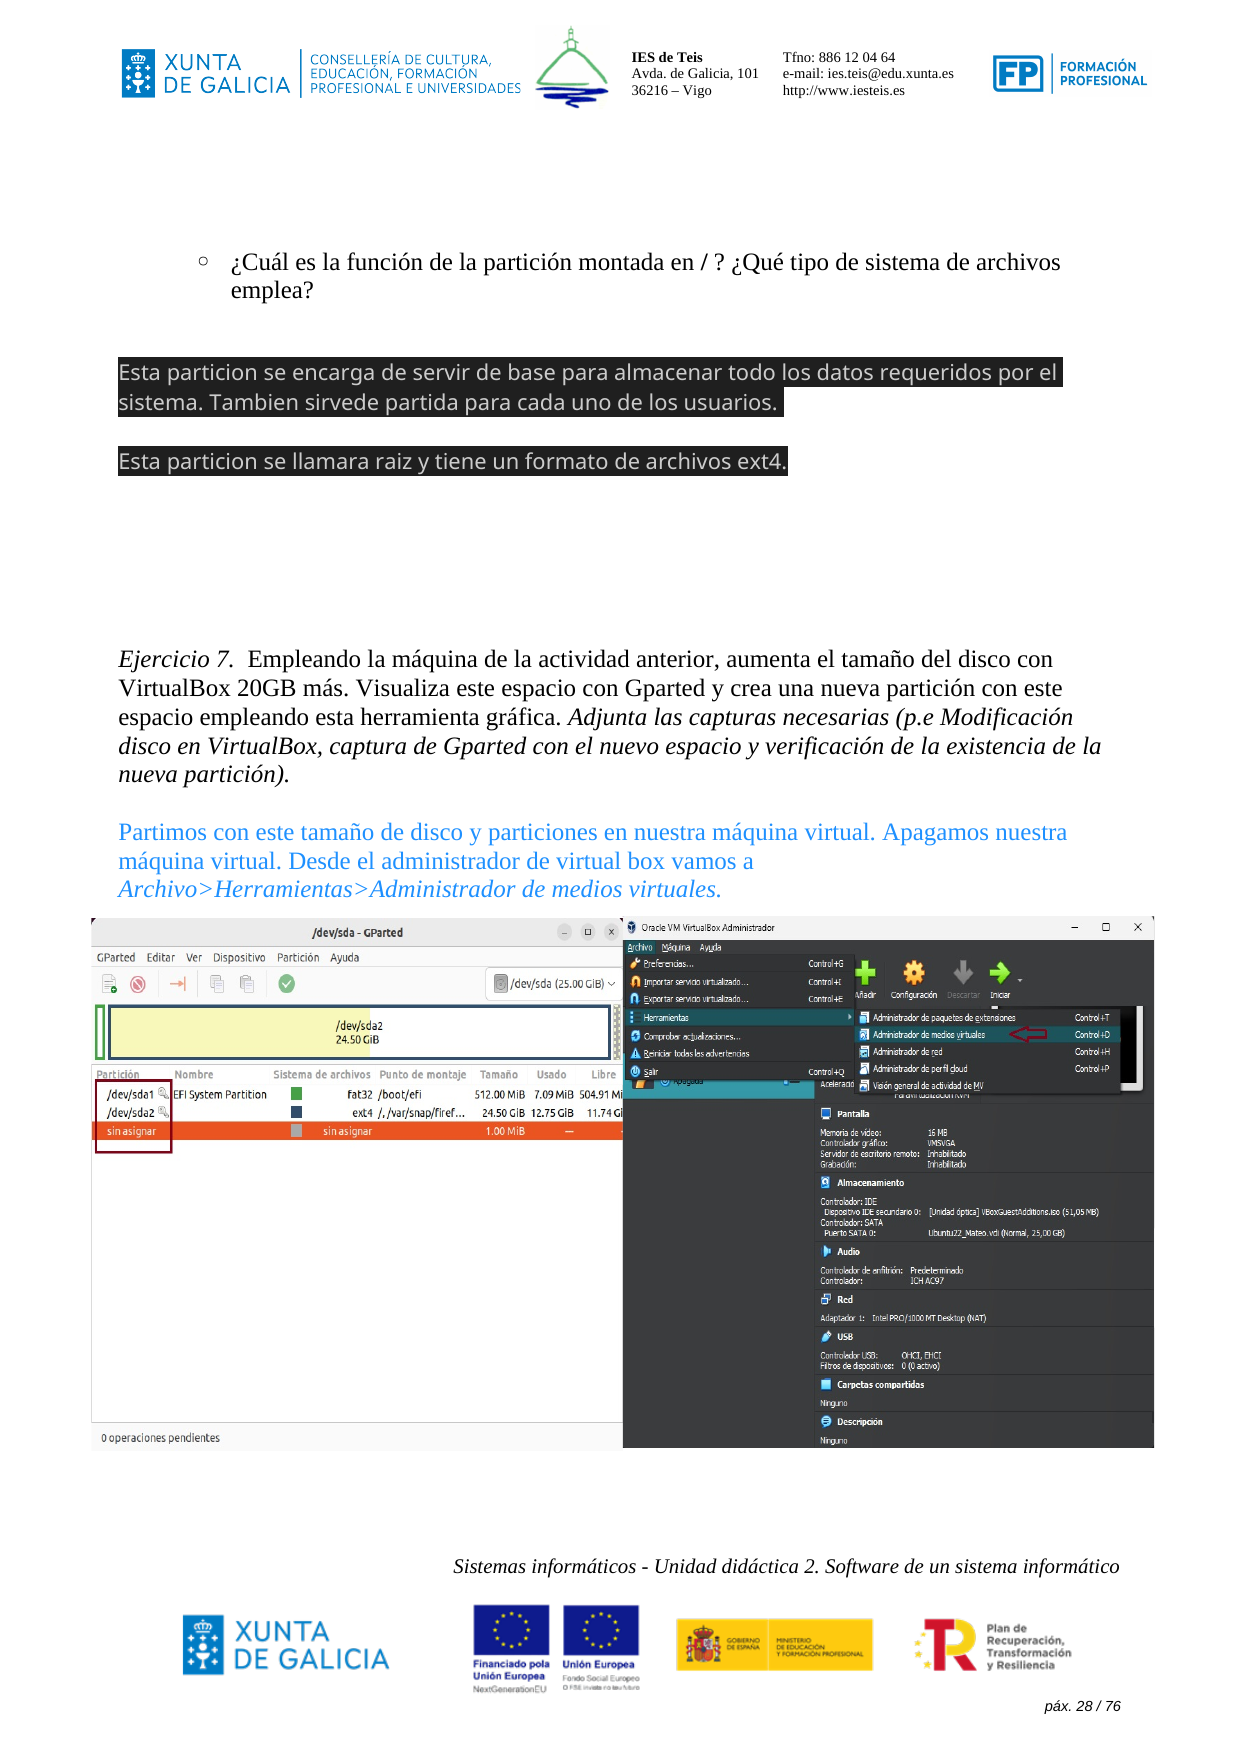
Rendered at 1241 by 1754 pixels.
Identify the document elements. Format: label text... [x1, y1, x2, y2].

picture [91, 916, 1155, 1451]
text Esta particion se encarga de servir de base para almacenar todo los datos requeridos por el sistema. Tambien sirvede partida para cada uno de los usuarios. [118, 357, 1122, 417]
text Esta particion se llamara raiz y tiene un formato de archivos ext4. [118, 446, 1122, 476]
list ¿Cuál es la función de la partición montada en / ? ¿Qué tipo de sistema de archivos emplea? [193, 247, 1122, 304]
picture [121, 49, 521, 98]
picture [182, 1593, 1085, 1700]
picture [534, 25, 611, 110]
text Ejercicio 7. Empleando la máquina de la actividad anterior, aumenta el tamaño del disco con VirtualBox 20GB más. Visualiza este espacio con Gparted y crea una nueva partición con este espacio empleando esta herramienta gráfica. Adjunta las capturas necesarias (p.e Modificación disco en VirtualBox, captura de Gparted con el nuevo espacio y verificación de la existencia de la nueva partición). [118, 644, 1122, 788]
text Partimos con este tamaño de disco y particiones en nuestra máquina virtual. Apagamos nuestra máquina virtual. Desde el administrador de virtual box vamos a Archivo>Herramientas>Administrador de medios virtuales. [118, 817, 1122, 903]
picture [989, 50, 1153, 97]
